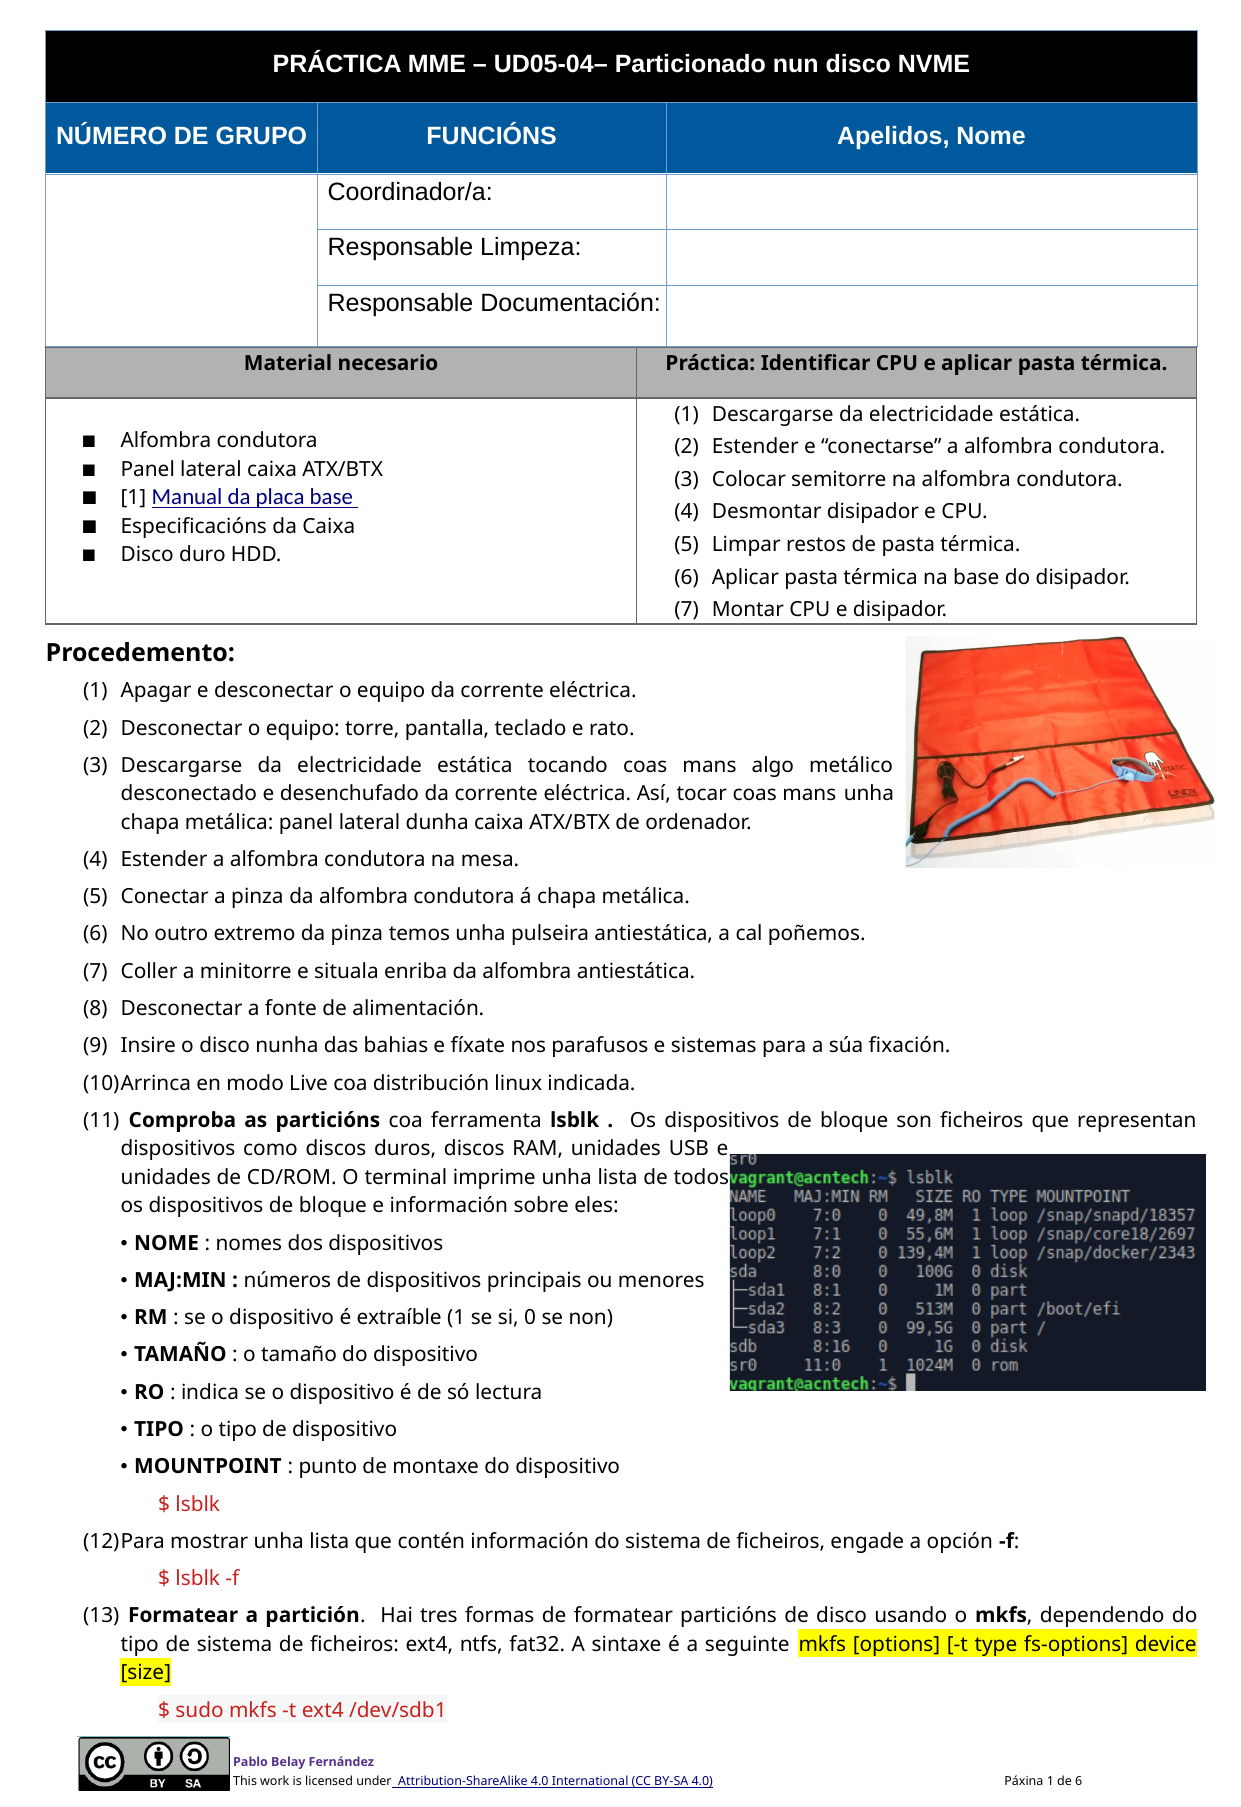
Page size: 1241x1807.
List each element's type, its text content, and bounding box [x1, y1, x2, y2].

list No outro extremo da pinza temos unha pulseira antiestática, a cal poñemos. [83, 918, 1197, 947]
list Estender a alfombra condutora na mesa. [83, 844, 1197, 872]
table_header PRÁCTICA MME – UD05-04– Particionado nun disco NVME [46, 31, 1197, 102]
table_cell Coordinador/a: [318, 175, 666, 229]
table_cell Alfombra condutora Panel lateral caixa ATX/BTX [1] Manual da placa base Especificacións da Caixa Disco duro HDD. [46, 399, 636, 623]
list Comproba as particións coa ferramenta lsblk . Os dispositivos de bloque son ficheiros que representan dispositivos como discos duros, discos RAM, unidades USB e unidades de CD/ROM. O terminal imprime unha lista de todos os dispositivos de bloque e información sobre eles: [83, 1105, 1197, 1219]
list $ lsblk [120, 1489, 1197, 1517]
table_cell Descargarse da electricidade estática. Estender e “conectarse” a alfombra condutora. Colocar semitorre na alfombra condutora. Desmontar disipador e CPU. Limpar restos de pasta térmica. Aplicar pasta térmica na base do disipador. Montar CPU e disipador. [637, 399, 1196, 623]
list Arrinca en modo Live coa distribución linux indicada. [83, 1068, 1197, 1096]
table_cell [46, 175, 317, 346]
picture [729, 1154, 1206, 1391]
list Desconectar a fonte de alimentación. [83, 993, 1197, 1022]
picture [77, 1736, 231, 1793]
list Formatear a partición. Hai tres formas de formatear particións de disco usando o mkfs, dependendo do tipo de sistema de ficheiros: ext4, ntfs, fat32. A sintaxe é a seguinte mkfs [options] [-t type fs-options] device [size] [83, 1601, 1197, 1686]
list NOME : nomes dos dispositivos [120, 1228, 729, 1256]
list RM : se o dispositivo é extraíble (1 se si, 0 se non) [120, 1302, 729, 1331]
table_cell [667, 175, 1197, 229]
table_cell Responsable Documentación: [318, 286, 666, 346]
table_cell NÚMERO DE GRUPO [46, 103, 317, 173]
table_cell [667, 230, 1197, 284]
list TIPO : o tipo de dispositivo [120, 1414, 1197, 1442]
list Apagar e desconectar o equipo da corrente eléctrica. [83, 676, 905, 704]
text Procedemento: [45, 635, 1197, 669]
list MAJ:MIN : números de dispositivos principais ou menores [120, 1265, 729, 1293]
table_cell [667, 286, 1197, 346]
table_cell Apelidos, Nome [667, 103, 1197, 173]
list $ lsblk -f [120, 1563, 1197, 1592]
list RO : indica se o dispositivo é de só lectura [120, 1377, 1197, 1405]
list Descargarse da electricidade estática tocando coas mans algo metálico desconectado e desenchufado da corrente eléctrica. Así, tocar coas mans unha chapa metálica: panel lateral dunha caixa ATX/BTX de ordenador. [83, 750, 905, 835]
table_cell FUNCIÓNS [318, 103, 666, 173]
table_cell Responsable Limpeza: [318, 230, 666, 284]
table_header Material necesario [46, 348, 636, 397]
list Desconectar o equipo: torre, pantalla, teclado e rato. [83, 713, 905, 741]
list Conectar a pinza da alfombra condutora á chapa metálica. [83, 881, 1197, 910]
list $ sudo mkfs -t ext4 /dev/sdb1 [120, 1695, 1197, 1723]
list Insire o disco nunha das bahias e fíxate nos parafusos e sistemas para a súa fixación. [83, 1030, 1197, 1059]
list Para mostrar unha lista que contén información do sistema de ficheiros, engade a opción -f: [83, 1526, 1197, 1554]
table_header Práctica: Identificar CPU e aplicar pasta térmica. [637, 348, 1196, 397]
list Coller a minitorre e situala enriba da alfombra antiestática. [83, 956, 1197, 984]
picture [905, 636, 1215, 868]
list TAMAÑO : o tamaño do dispositivo [120, 1339, 729, 1368]
list MOUNTPOINT : punto de montaxe do dispositivo [120, 1451, 1197, 1480]
